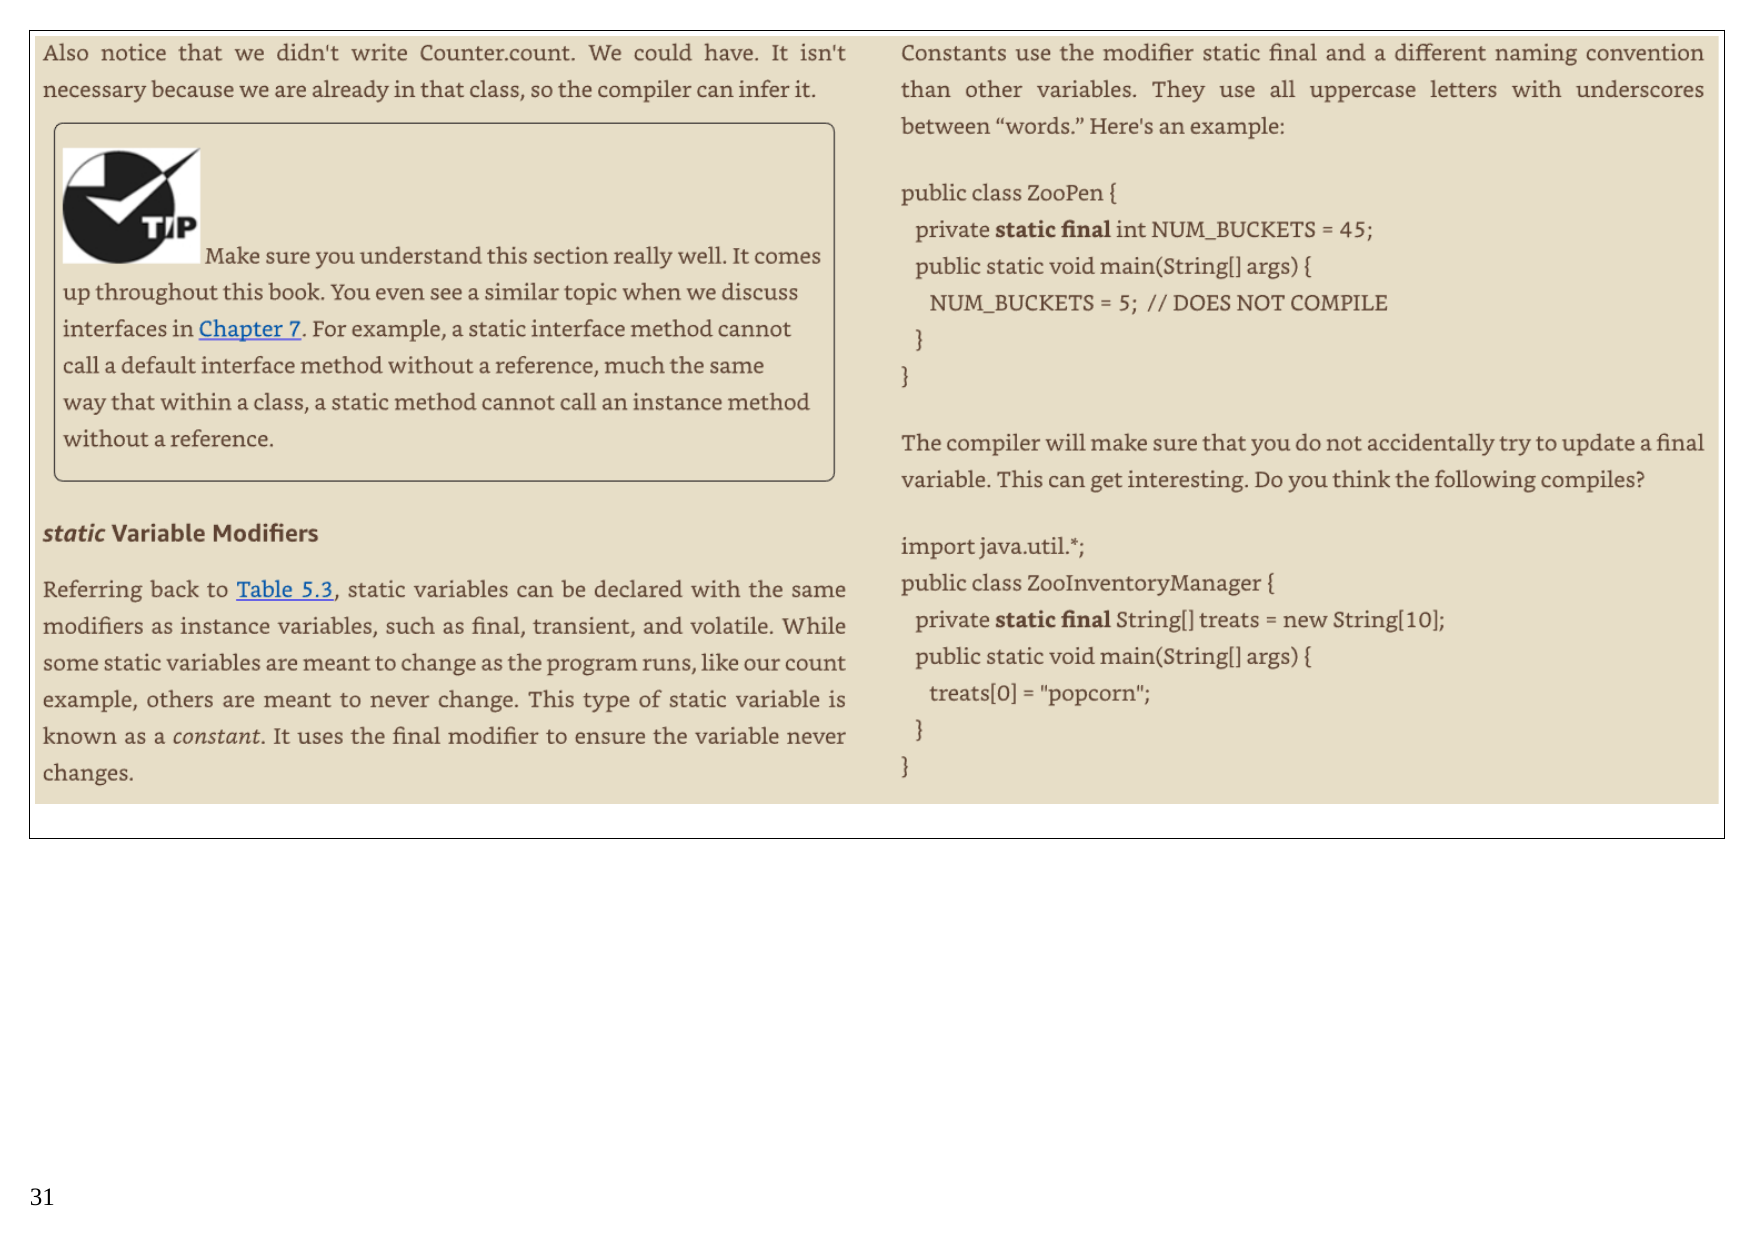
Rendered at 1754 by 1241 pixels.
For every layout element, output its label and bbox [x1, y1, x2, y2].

picture [35, 36, 1719, 804]
table_cell [30, 31, 1724, 838]
